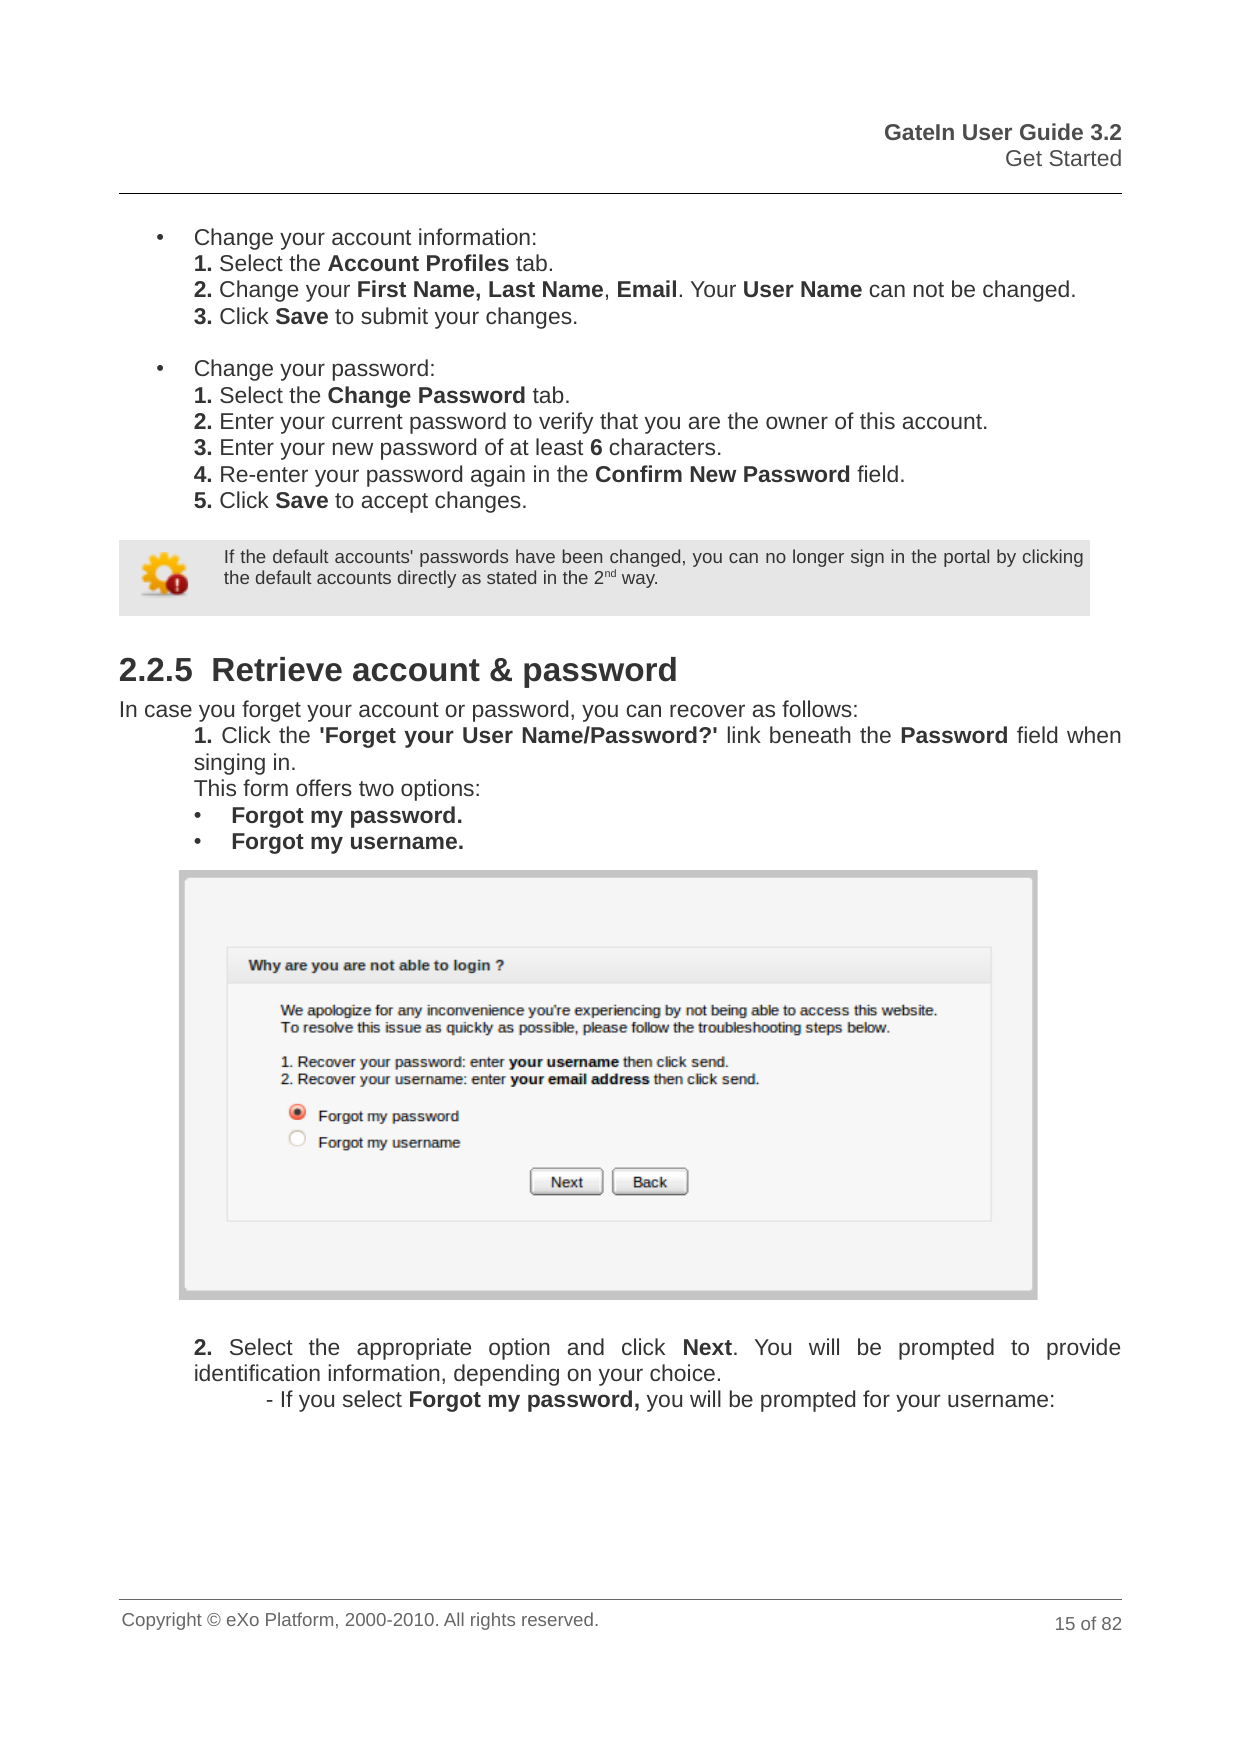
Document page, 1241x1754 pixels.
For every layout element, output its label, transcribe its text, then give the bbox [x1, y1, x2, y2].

list 2. Select the appropriate option and click Next. You will be prompted to provide identification information, depending on your choice. [156, 1334, 1122, 1386]
table_header [119, 598, 217, 616]
list 4. Re-enter your password again in the Confirm New Password field. [156, 461, 1122, 487]
list 1. Click the 'Forget your User Name/Password?' link beneath the Password field when singing in. [156, 722, 1122, 775]
list 1. Select the Account Profiles tab. [156, 250, 1122, 276]
table_header If the default accounts' passwords have been changed, you can no longer sign in the portal by clicking the default accounts directly as stated in the 2nd way. [217, 540, 1090, 616]
list 2. Enter your current password to verify that you are the owner of this account. [156, 408, 1122, 434]
list - If you select Forgot my password, you will be prompted for your username: [45, 1386, 1122, 1413]
picture [141, 552, 189, 598]
table_header [119, 540, 217, 597]
subtitle Retrieve account & password [118, 650, 1122, 689]
picture [178, 870, 1038, 1300]
text In case you forget your account or password, you can recover as follows: [118, 696, 1122, 722]
list Change your password: [156, 355, 1122, 382]
list This form offers two options: [156, 775, 1122, 802]
list Change your account information: [156, 223, 1122, 250]
list 3. Enter your new password of at least 6 characters. [156, 434, 1122, 461]
list 3. Click Save to submit your changes. [156, 303, 1122, 329]
list 5. Click Save to accept changes. [156, 487, 1122, 513]
list Forgot my username. [193, 828, 1122, 854]
list Forgot my password. [193, 802, 1122, 828]
list 2. Change your First Name, Last Name, Email. Your User Name can not be changed. [156, 276, 1122, 303]
list 1. Select the Change Password tab. [156, 382, 1122, 408]
